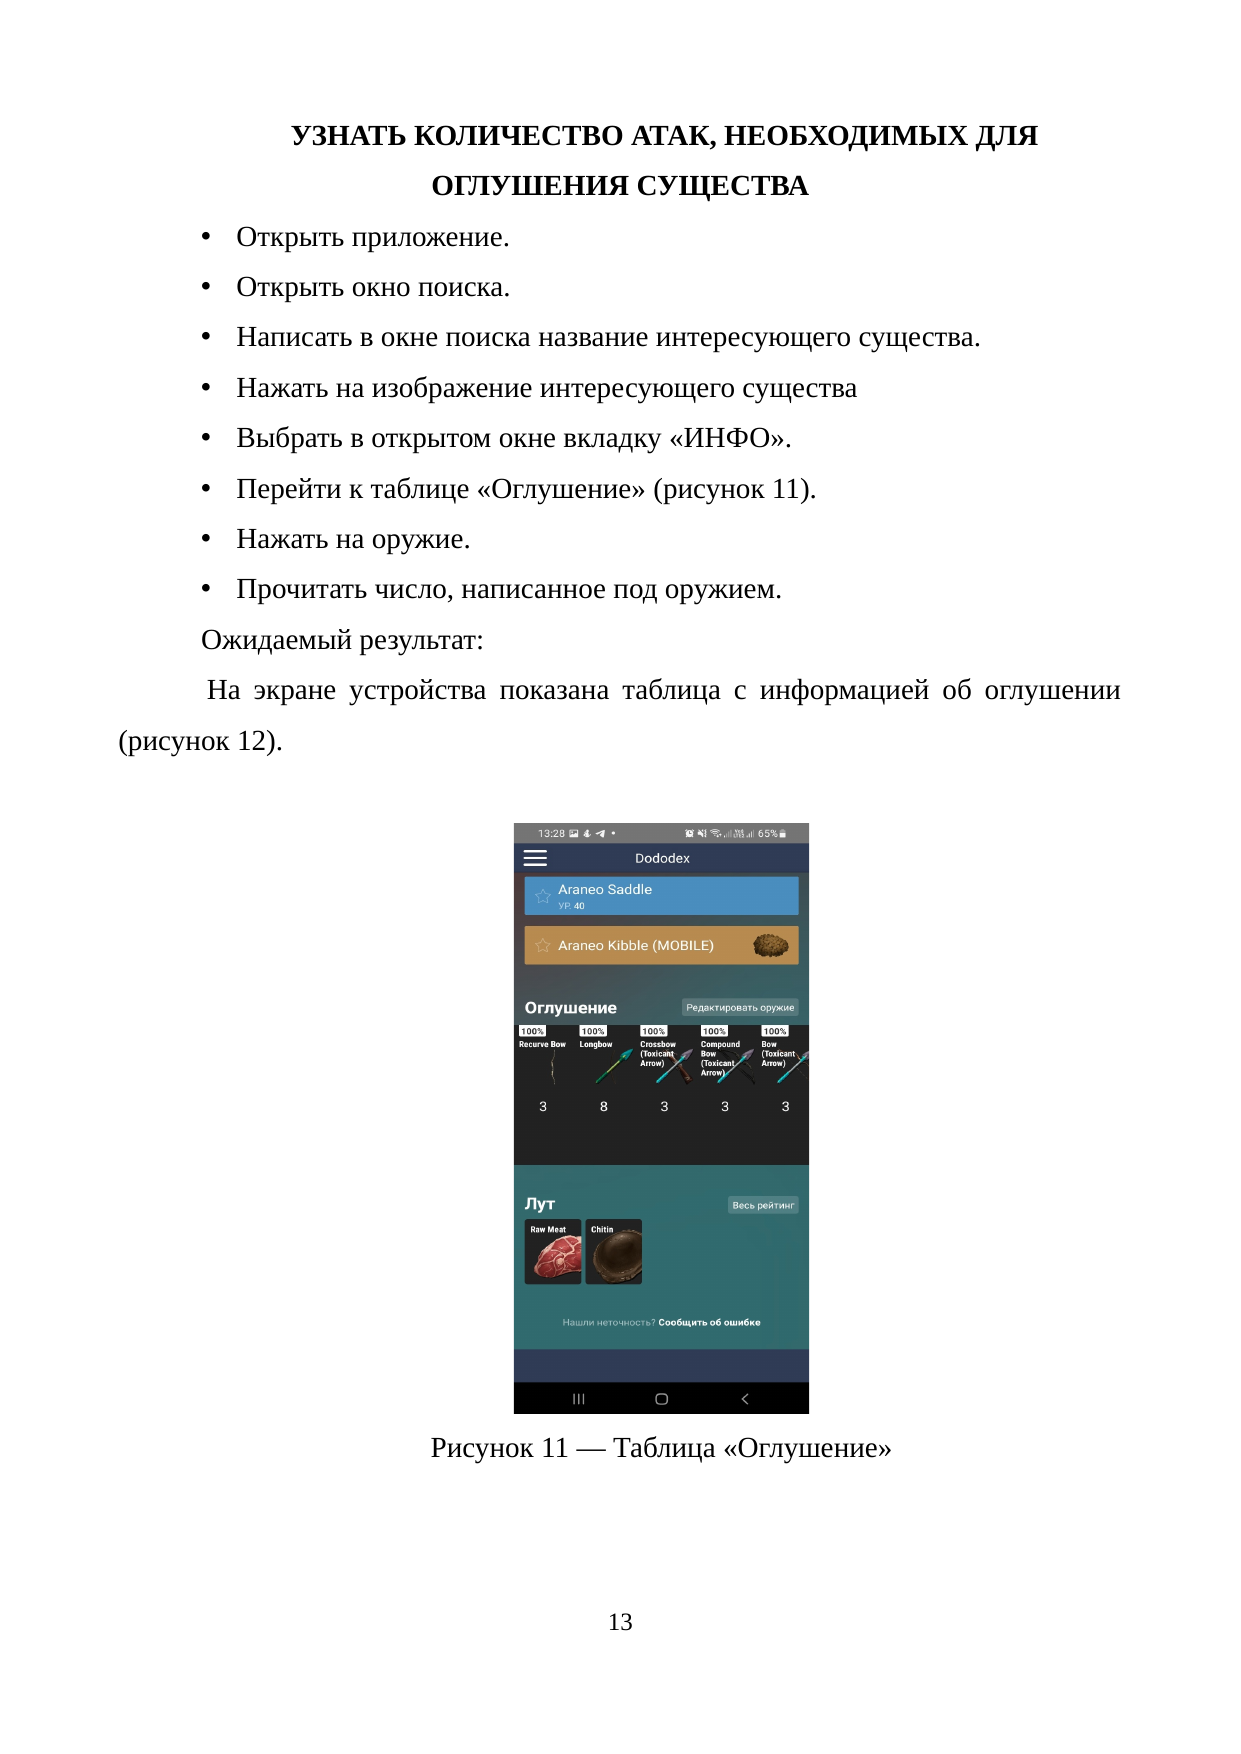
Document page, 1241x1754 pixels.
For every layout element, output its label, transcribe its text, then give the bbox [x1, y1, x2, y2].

list Нажать на оружие. [201, 521, 1122, 555]
list Открыть окно поиска. [201, 269, 1122, 303]
list Написать в окне поиска название интересующего существа. [201, 319, 1122, 353]
list На экране устройства показана таблица с информацией об оглушении (рисунок 12). [118, 672, 1122, 756]
list Прочитать число, написанное под оружием. [201, 572, 1122, 605]
list УЗНАТЬ КОЛИЧЕСТВО АТАК, НЕОБХОДИМЫХ ДЛЯ ОГЛУШЕНИЯ СУЩЕСТВА [118, 118, 1122, 202]
list Ожидаемый результат: [201, 622, 1122, 656]
list Нажать на изображение интересующего существа [201, 370, 1122, 404]
list Открыть приложение. [201, 219, 1122, 252]
list Выбрать в открытом окне вкладку «ИНФО». [201, 420, 1122, 454]
list Перейти к таблице «Оглушение» (рисунок 11). [201, 471, 1122, 504]
picture [513, 823, 810, 1414]
list Рисунок 11 — Таблица «Оглушение» [201, 1431, 1122, 1464]
